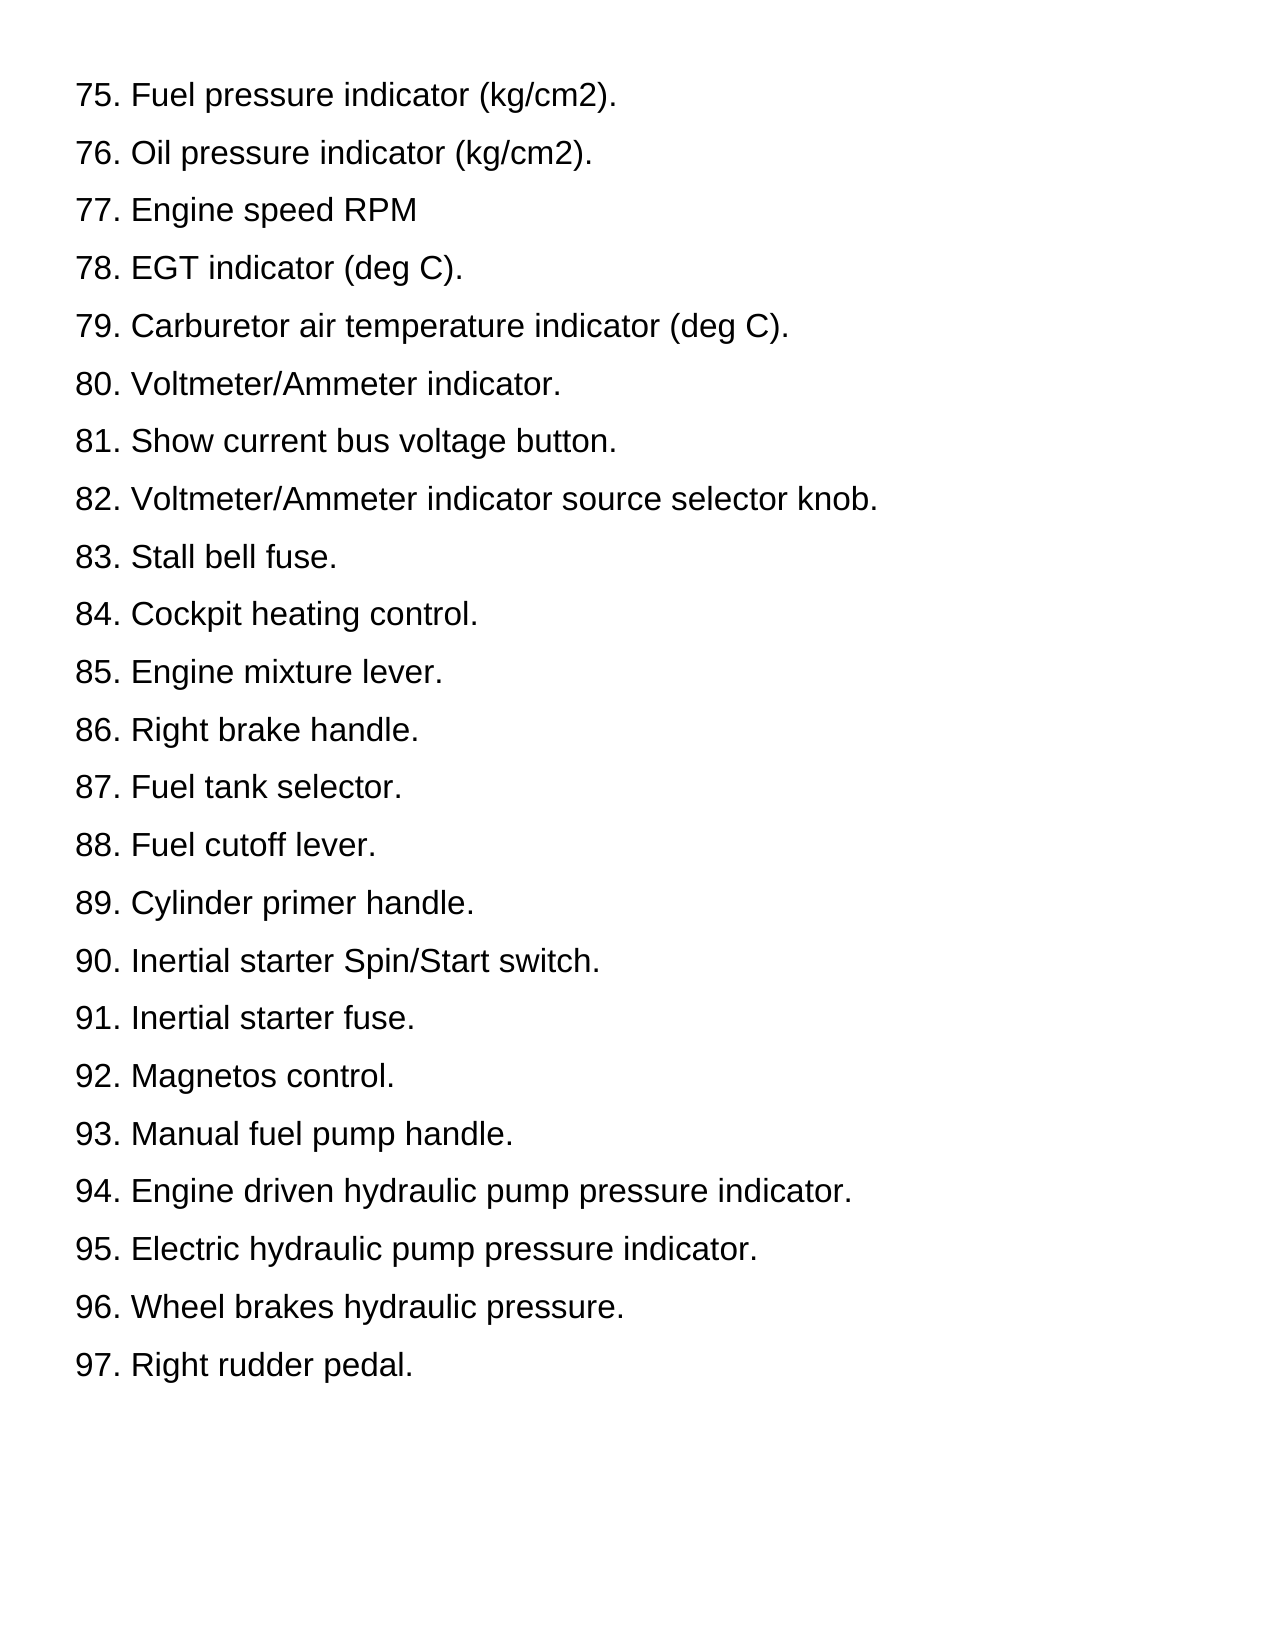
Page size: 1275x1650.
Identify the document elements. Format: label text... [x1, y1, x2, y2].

text 91. Inertial starter fuse. [75, 998, 1200, 1037]
text 84. Cockpit heating control. [75, 594, 1200, 633]
text 92. Magnetos control. [75, 1056, 1200, 1094]
text 93. Manual fuel pump handle. [75, 1114, 1200, 1152]
text 83. Stall bell fuse. [75, 537, 1200, 575]
text 78. EGT indicator (deg C). [75, 248, 1200, 287]
text 90. Inertial starter Spin/Start switch. [75, 941, 1200, 979]
text 76. Oil pressure indicator (kg/cm2). [75, 133, 1200, 171]
text 82. Voltmeter/Ammeter indicator source selector knob. [75, 479, 1200, 517]
text 89. Cylinder primer handle. [75, 883, 1200, 921]
text 80. Voltmeter/Ammeter indicator. [75, 363, 1200, 402]
text 97. Right rudder pedal. [75, 1344, 1200, 1383]
text 81. Show current bus voltage button. [75, 421, 1200, 460]
text 94. Engine driven hydraulic pump pressure indicator. [75, 1171, 1200, 1210]
text 87. Fuel tank selector. [75, 767, 1200, 806]
text 79. Carburetor air temperature indicator (deg C). [75, 306, 1200, 344]
text 85. Engine mixture lever. [75, 652, 1200, 691]
text 95. Electric hydraulic pump pressure indicator. [75, 1229, 1200, 1268]
text 96. Wheel brakes hydraulic pressure. [75, 1287, 1200, 1325]
text 86. Right brake handle. [75, 710, 1200, 748]
text 77. Engine speed RPM [75, 190, 1200, 229]
text 75. Fuel pressure indicator (kg/cm2). [75, 75, 1200, 113]
text 88. Fuel cutoff lever. [75, 825, 1200, 864]
